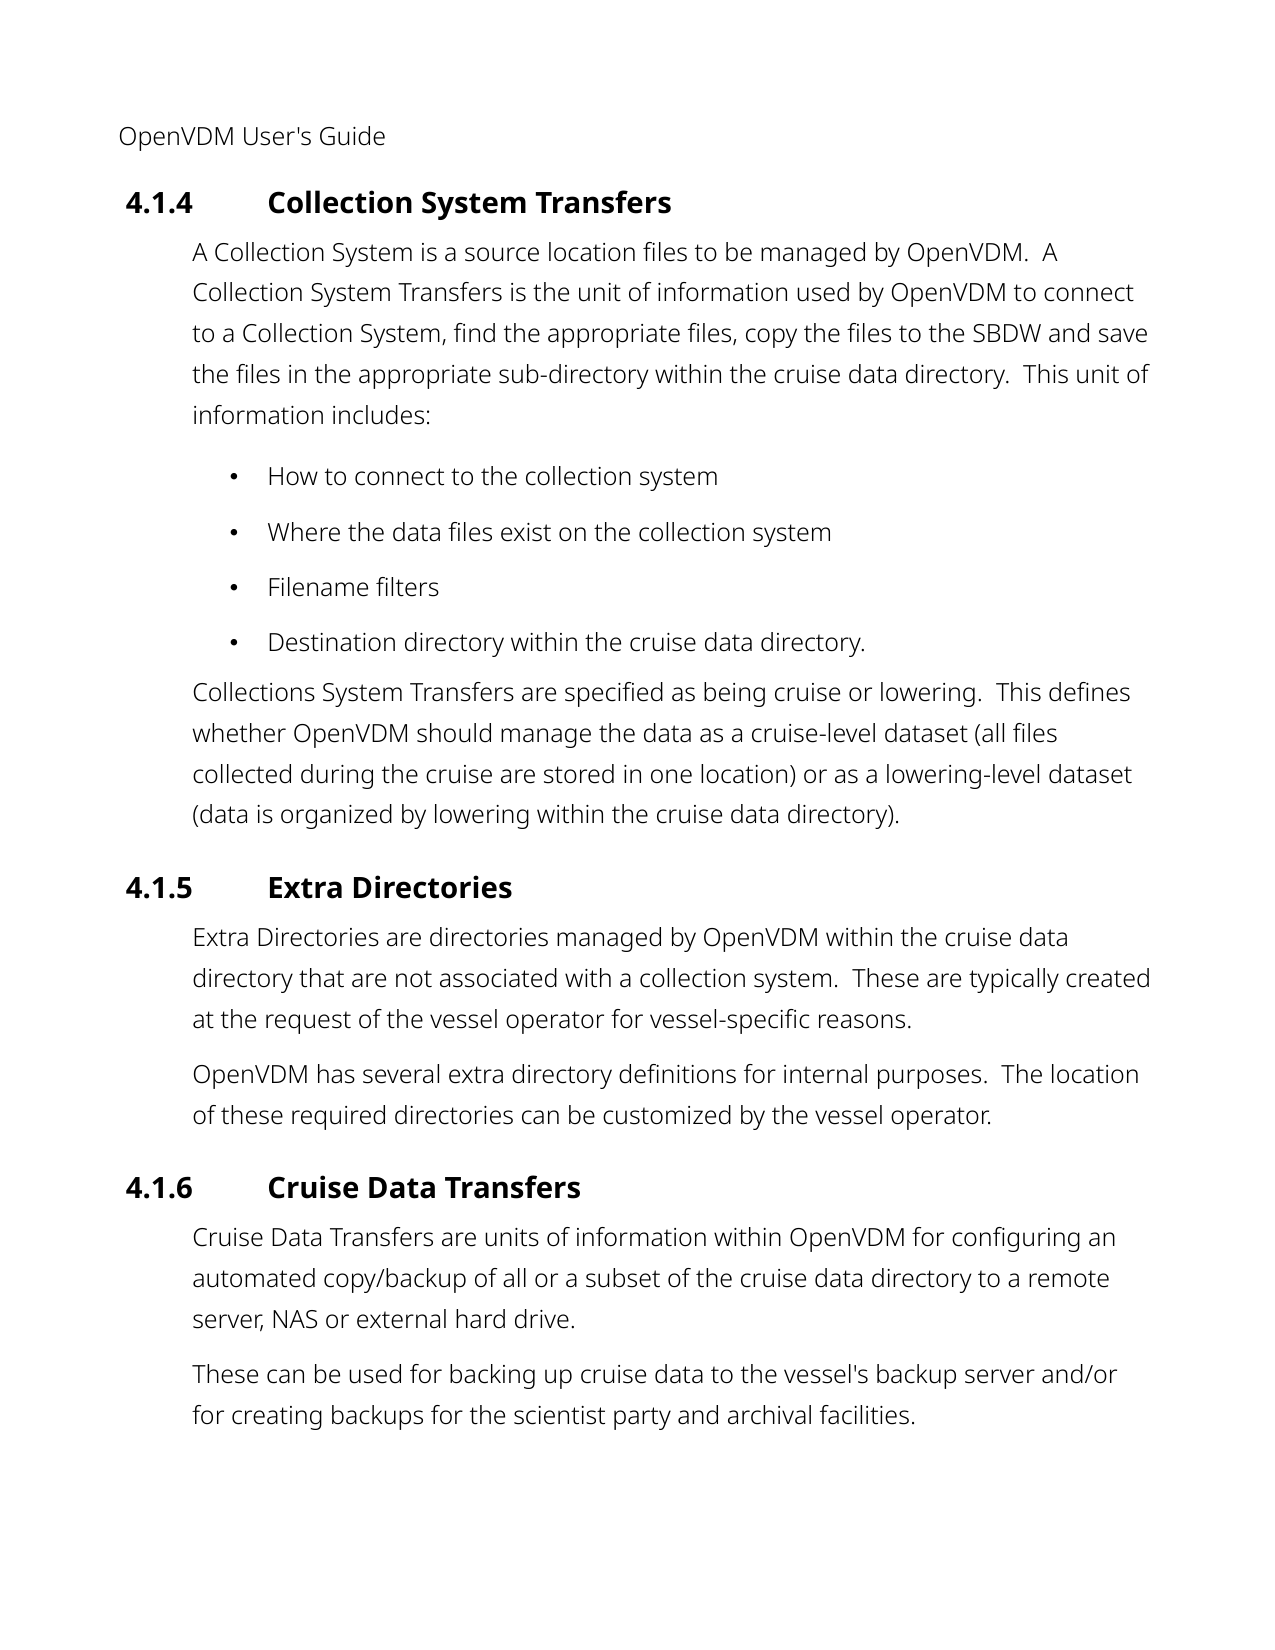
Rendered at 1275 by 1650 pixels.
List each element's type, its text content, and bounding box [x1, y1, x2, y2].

text These can be used for backing up cruise data to the vessel's backup server and/or for creating backups for the scientist party and archival facilities. [192, 1357, 1157, 1432]
subtitle Extra Directories [118, 867, 1157, 907]
subtitle Collection System Transfers [118, 182, 1157, 222]
text Collections System Transfers are specified as being cruise or lowering. This defines whether OpenVDM should manage the data as a cruise-level dataset (all files collected during the cruise are stored in one location) or as a lowering-level dataset (data is organized by lowering within the cruise data directory). [192, 674, 1157, 831]
list Destination directory within the cruise data directory. [229, 625, 1157, 659]
text OpenVDM has several extra directory definitions for internal purposes. The location of these required directories can be customized by the vessel operator. [192, 1057, 1157, 1132]
text A Collection System is a source location files to be managed by OpenVDM. A Collection System Transfers is the unit of information used by OpenVDM to connect to a Collection System, find the appropriate files, copy the files to the SBDW and save the files in the appropriate sub-directory within the cruise data directory. This unit of information includes: [192, 234, 1157, 432]
text Cruise Data Transfers are units of information within OpenVDM for configuring an automated copy/backup of all or a subset of the cruise data directory to a remote server, NAS or external hard drive. [192, 1220, 1157, 1336]
list Where the data files exist on the collection system [229, 514, 1157, 548]
list How to connect to the collection system [229, 459, 1157, 493]
list Filename filters [229, 570, 1157, 604]
text Extra Directories are directories managed by OpenVDM within the cruise data directory that are not associated with a collection system. These are typically created at the request of the vessel operator for vessel-specific reasons. [192, 919, 1157, 1035]
subtitle Cruise Data Transfers [118, 1167, 1157, 1207]
